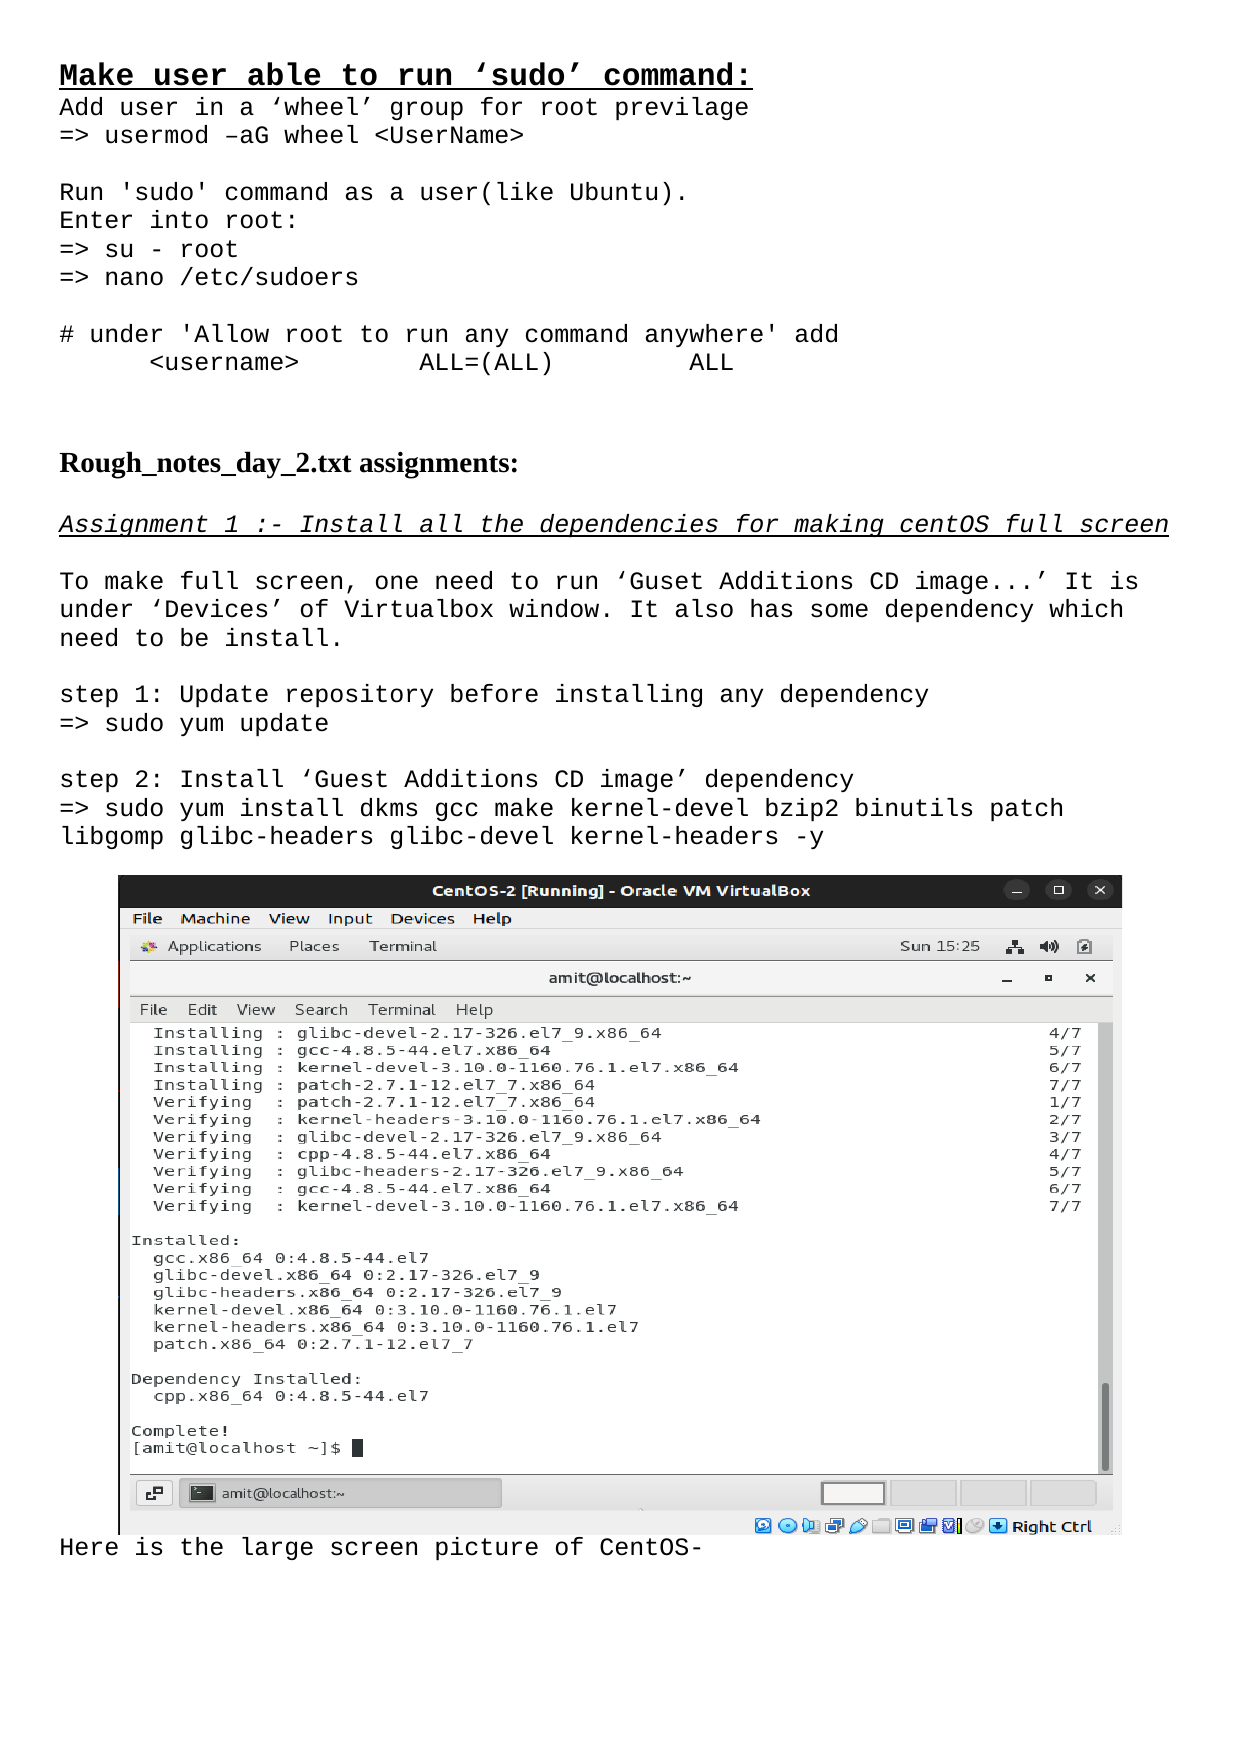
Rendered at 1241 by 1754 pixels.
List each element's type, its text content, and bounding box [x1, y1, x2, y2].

text Make user able to run ‘sudo’ command: [59, 59, 1181, 94]
text step 2: Install ‘Guest Additions CD image’ dependency [59, 767, 1181, 795]
text To make full screen, one need to run ‘Guset Additions CD image...’ It is under ‘Devices’ of Virtualbox window. It also has some dependency which need to be install. [59, 569, 1181, 654]
text Enter into root: [59, 208, 1181, 236]
text => su - root [59, 236, 1181, 264]
text => sudo yum install dkms gcc make kernel-devel bzip2 binutils patch libgomp glibc-headers glibc-devel kernel-headers -y [59, 795, 1181, 852]
text => usermod –aG wheel <UserName> [59, 123, 1181, 151]
text Here is the large screen picture of CentOS- [59, 1191, 1181, 1563]
picture [118, 875, 1123, 1535]
text Run 'sudo' command as a user(like Ubuntu). [59, 179, 1181, 208]
text <username> ALL=(ALL) ALL [59, 349, 1181, 378]
text Add user in a ‘wheel’ group for root previlage [59, 94, 1181, 123]
text # under 'Allow root to run any command anywhere' add [59, 321, 1181, 349]
text Assignment 1 :- Install all the dependencies for making centOS full screen [59, 512, 1181, 540]
text => sudo yum update [59, 710, 1181, 739]
text Rough_notes_day_2.txt assignments: [59, 445, 1181, 478]
text => nano /etc/sudoers [59, 264, 1181, 293]
text step 1: Update repository before installing any dependency [59, 682, 1181, 710]
